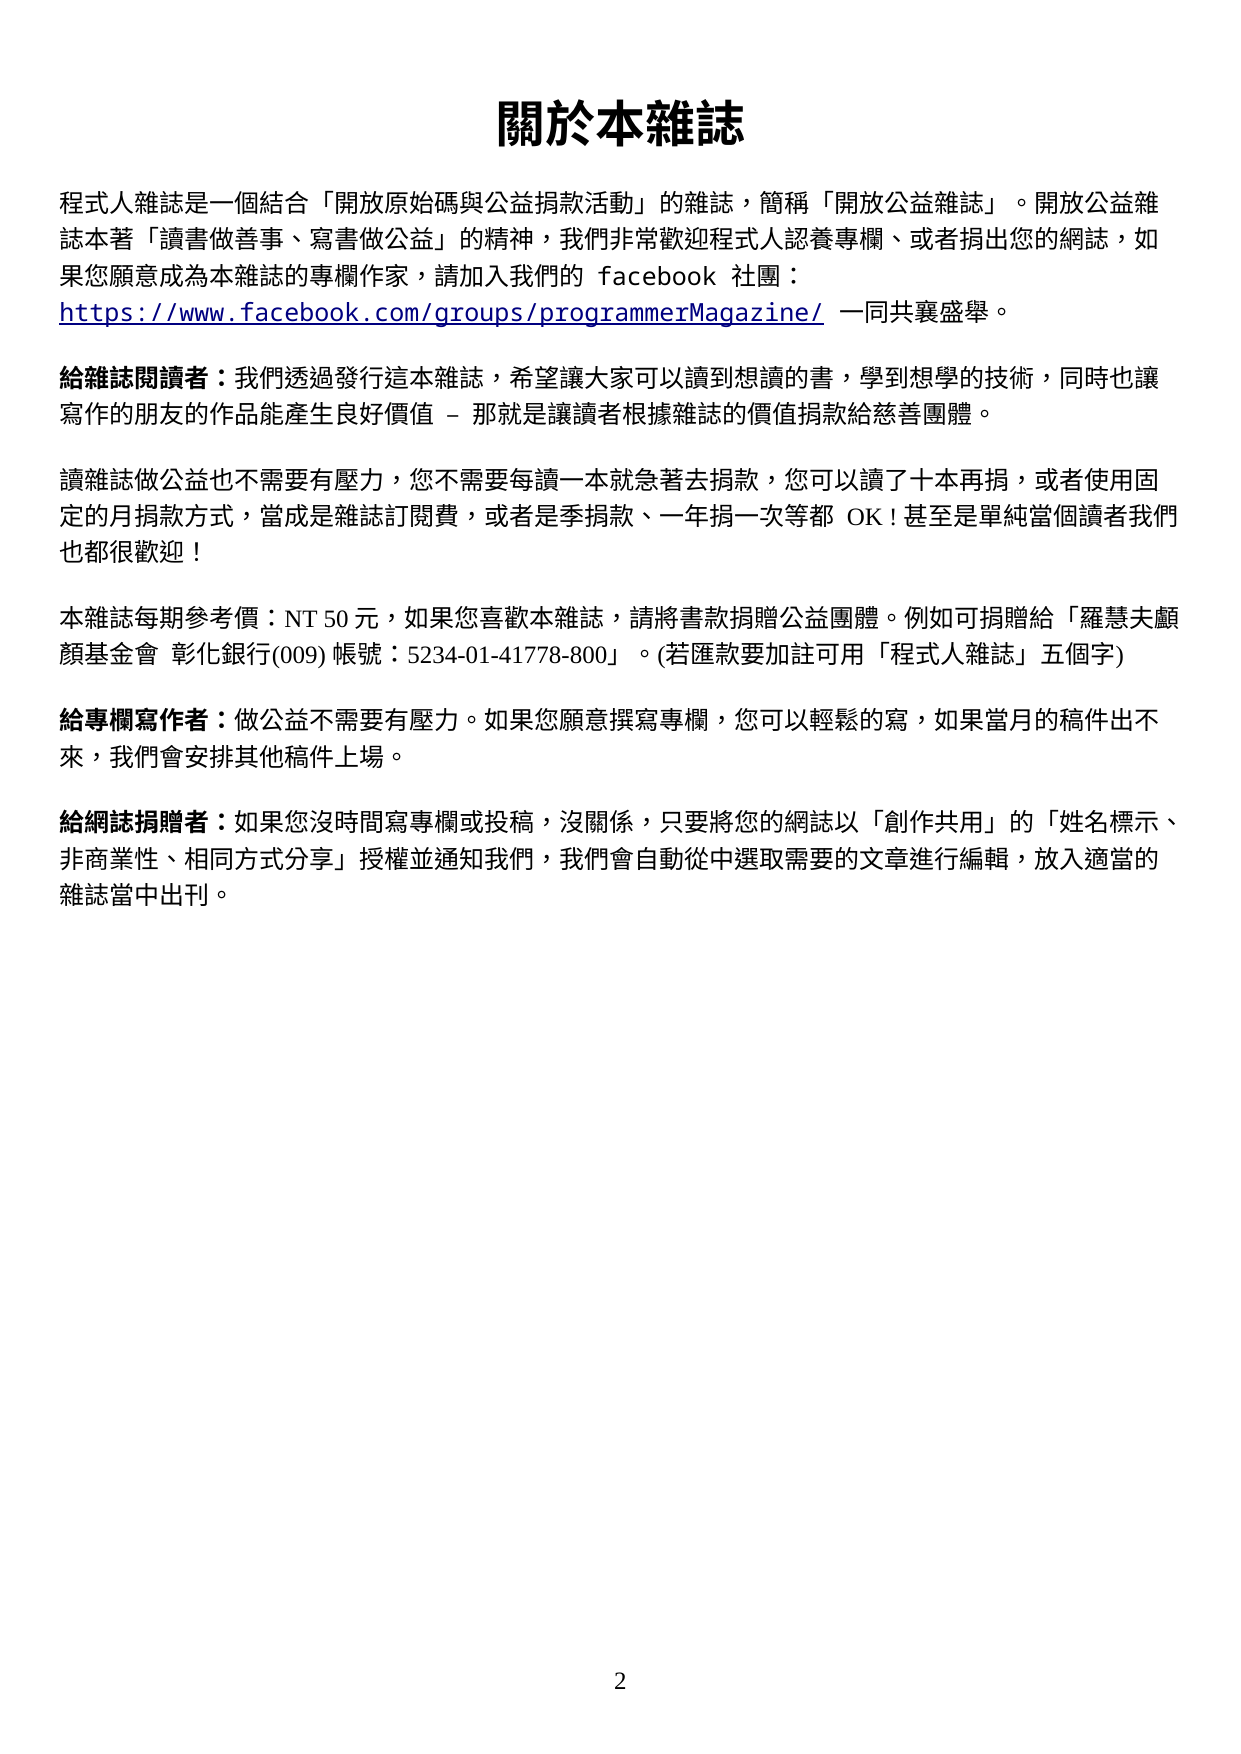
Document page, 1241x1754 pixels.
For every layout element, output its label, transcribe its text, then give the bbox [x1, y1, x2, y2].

text 給雜誌閱讀者：我們透過發行這本雜誌，希望讓大家可以讀到想讀的書，學到想學的技術，同時也讓寫作的朋友的作品能產生良好價值 – 那就是讓讀者根據雜誌的價值捐款給慈善團體。 [59, 358, 1181, 431]
text 給專欄寫作者：做公益不需要有壓力。如果您願意撰寫專欄，您可以輕鬆的寫，如果當月的稿件出不來，我們會安排其他稿件上場。 [59, 701, 1181, 773]
text 本雜誌每期參考價：NT 50 元，如果您喜歡本雜誌，請將書款捐贈公益團體。例如可捐贈給「羅慧夫顱顏基金會 彰化銀行(009) 帳號：5234-01-41778-800」。(若匯款要加註可用「程式人雜誌」五個字) [59, 599, 1181, 671]
text 程式人雜誌是一個結合「開放原始碼與公益捐款活動」的雜誌，簡稱「開放公益雜誌」。開放公益雜誌本著「讀書做善事、寫書做公益」的精神，我們非常歡迎程式人認養專欄、或者捐出您的網誌，如果您願意成為本雜誌的專欄作家，請加入我們的 facebook 社團： https://www.facebook.com/groups/programmerMagazine/ 一同共襄盛舉。 [59, 184, 1181, 329]
text 讀雜誌做公益也不需要有壓力，您不需要每讀一本就急著去捐款，您可以讀了十本再捐，或者使用固定的月捐款方式，當成是雜誌訂閱費，或者是季捐款、一年捐一次等都 OK ! 甚至是單純當個讀者我們也都很歡迎！ [59, 460, 1181, 569]
text 給網誌捐贈者：如果您沒時間寫專欄或投稿，沒關係，只要將您的網誌以「創作共用」的「姓名標示、非商業性、相同方式分享」授權並通知我們，我們會自動從中選取需要的文章進行編輯，放入適當的雜誌當中出刊。 [59, 803, 1181, 912]
subtitle 關於本雜誌 [59, 84, 1181, 156]
